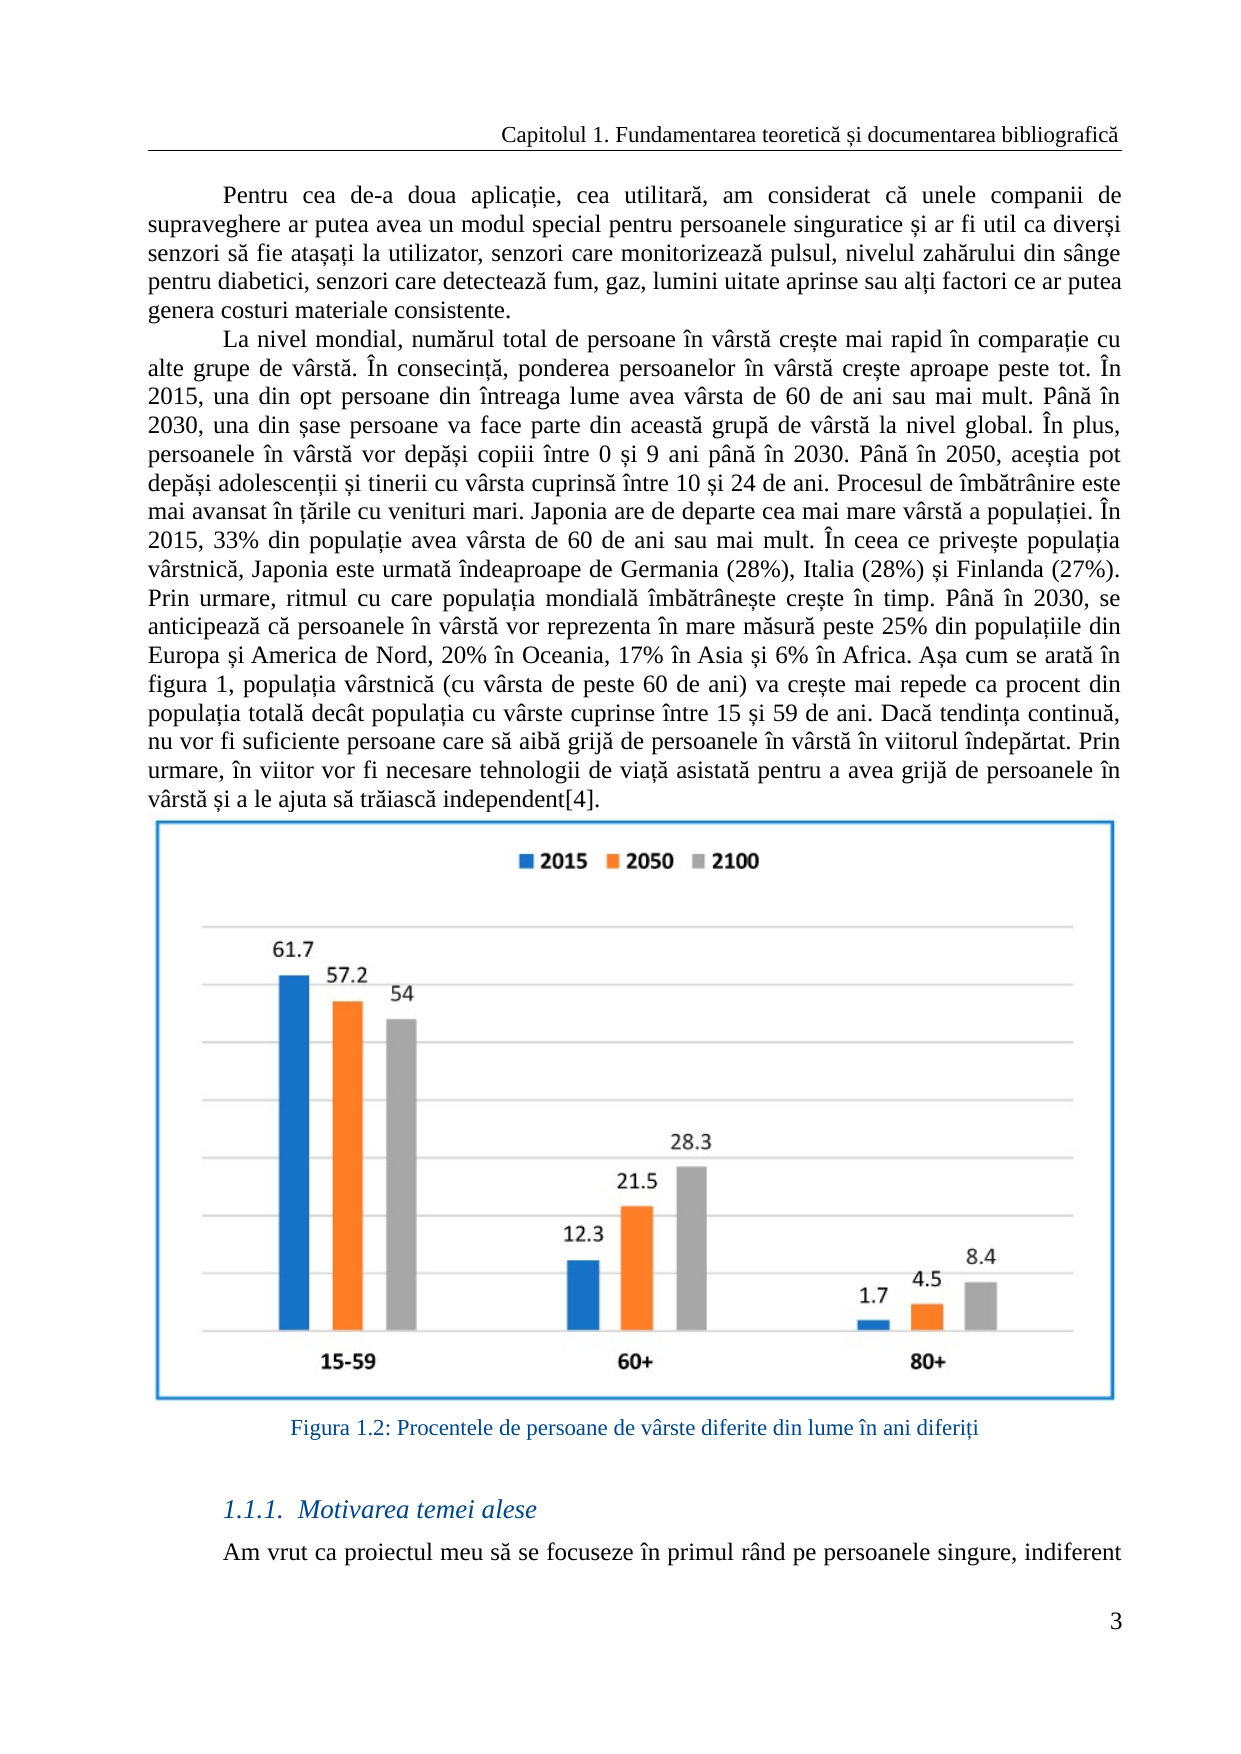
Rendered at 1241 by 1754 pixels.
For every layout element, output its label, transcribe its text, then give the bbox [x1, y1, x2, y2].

subtitle Motivarea temei alese [223, 1493, 1122, 1525]
text Am vrut ca proiectul meu să se focuseze în primul rând pe persoanele singure, indiferent [148, 1537, 1122, 1566]
text La nivel mondial, numărul total de persoane în vârstă crește mai rapid în comparație cu alte grupe de vârstă. În consecință, ponderea persoanelor în vârstă crește aproape peste tot. În 2015, una din opt persoane din întreaga lume avea vârsta de 60 de ani sau mai mult. Până în 2030, una din șase persoane va face parte din această grupă de vârstă la nivel global. În plus, persoanele în vârstă vor depăși copiii între 0 și 9 ani până în 2030. Până în 2050, aceștia pot depăși adolescenții și tinerii cu vârsta cuprinsă între 10 și 24 de ani. Procesul de îmbătrânire este mai avansat în țările cu venituri mari. Japonia are de departe cea mai mare vârstă a populației. În 2015, 33% din populație avea vârsta de 60 de ani sau mai mult. În ceea ce privește populația vârstnică, Japonia este urmată îndeaproape de Germania (28%), Italia (28%) și Finlanda (27%). Prin urmare, ritmul cu care populația mondială îmbătrânește crește în timp. Până în 2030, se anticipează că persoanele în vârstă vor reprezenta în mare măsură peste 25% din populațiile din Europa și America de Nord, 20% în Oceania, 17% în Asia și 6% în Africa. Așa cum se arată în figura 1, populația vârstnică (cu vârsta de peste 60 de ani) va crește mai repede ca procent din populația totală decât populația cu vârste cuprinse între 15 și 59 de ani. Dacă tendința continuă, nu vor fi suficiente persoane care să aibă grijă de persoanele în vârstă în viitorul îndepărtat. Prin urmare, în viitor vor fi necesare tehnologii de viață asistată pentru a avea grijă de persoanele în vârstă și a le ajuta să trăiască independent[4]. [148, 324, 1122, 812]
text Figura 1.2: Procentele de persoane de vârste diferite din lume în ani diferiți [141, 813, 1129, 1440]
picture [147, 812, 1123, 1409]
text Pentru cea de-a doua aplicație, cea utilitară, am considerat că unele companii de supraveghere ar putea avea un modul special pentru persoanele singuratice și ar fi util ca diverși senzori să fie atașați la utilizator, senzori care monitorizează pulsul, nivelul zahărului din sânge pentru diabetici, senzori care detectează fum, gaz, lumini uitate aprinse sau alți factori ce ar putea genera costuri materiale consistente. [148, 180, 1122, 324]
